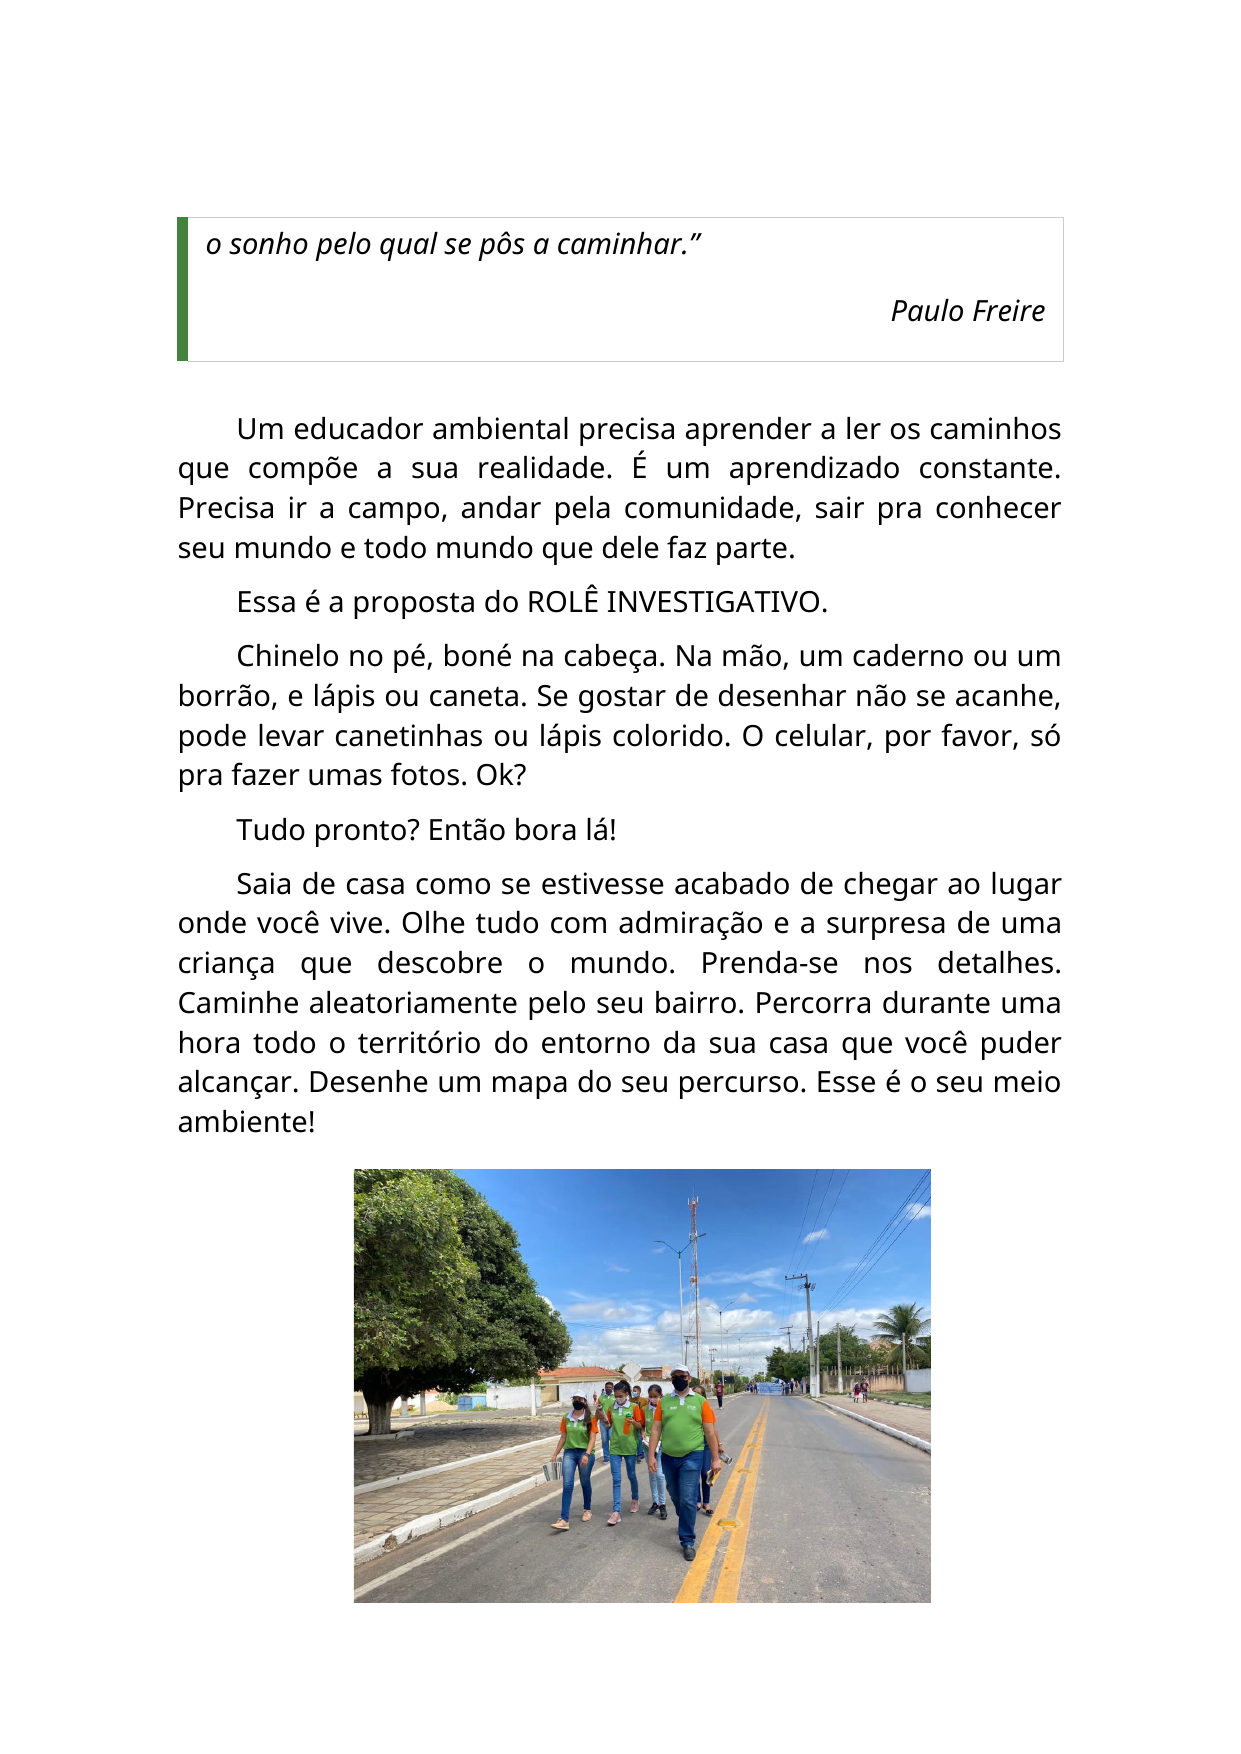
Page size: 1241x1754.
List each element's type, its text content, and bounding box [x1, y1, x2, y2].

table_header o sonho pelo qual se pôs a caminhar.” Paulo Freire [188, 218, 1063, 361]
text Saia de casa como se estivesse acabado de chegar ao lugar onde você vive. Olhe tudo com admiração e a surpresa de uma criança que descobre o mundo. Prenda-se nos detalhes. Caminhe aleatoriamente pelo seu bairro. Percorra durante uma hora todo o território do entorno da sua casa que você puder alcançar. Desenhe um mapa do seu percurso. Esse é o seu meio ambiente! [177, 863, 1063, 1141]
text Essa é a proposta do ROLÊ INVESTIGATIVO. [177, 581, 1063, 621]
text Um educador ambiental precisa aprender a ler os caminhos que compõe a sua realidade. É um aprendizado constante. Precisa ir a campo, andar pela comunidade, sair pra conhecer seu mundo e todo mundo que dele faz parte. [177, 408, 1063, 567]
text Tudo pronto? Então bora lá! [177, 809, 1063, 848]
table_header [177, 217, 188, 361]
text Chinelo no pé, boné na cabeça. Na mão, um caderno ou um borrão, e lápis ou caneta. Se gostar de desenhar não se acanhe, pode levar canetinhas ou lápis colorido. O celular, por favor, só pra fazer umas fotos. Ok? [177, 636, 1063, 794]
picture [353, 1169, 931, 1603]
